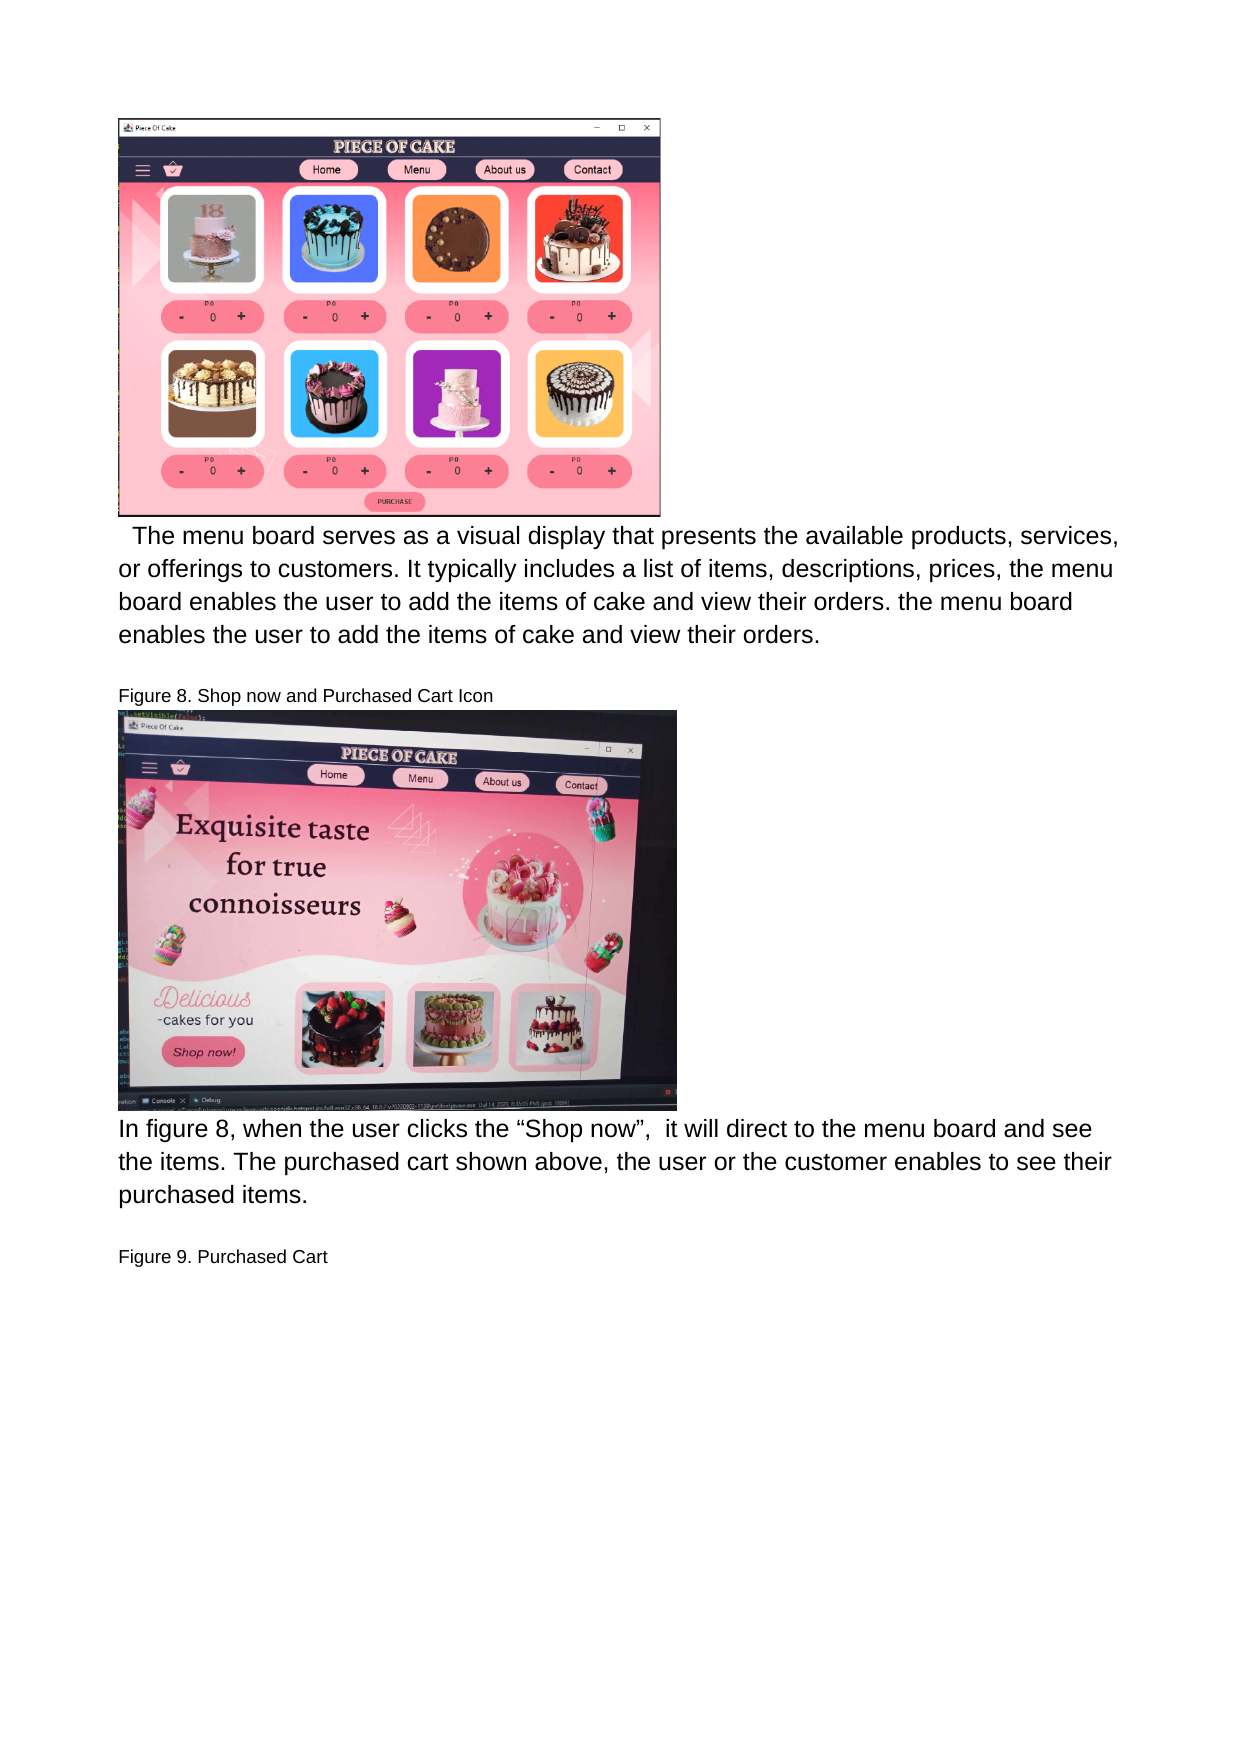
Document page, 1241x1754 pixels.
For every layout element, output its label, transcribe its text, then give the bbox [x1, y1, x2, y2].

text The menu board serves as a visual display that presents the available products, services, or offerings to customers. It typically includes a list of items, descriptions, prices, the menu board enables the user to add the items of cake and view their orders. the menu board enables the user to add the items of cake and view their orders. [118, 521, 1122, 649]
text Figure 8. Shop now and Purchased Cart Icon [118, 685, 1122, 707]
text Figure 9. Purchased Cart [118, 1246, 1122, 1267]
text In figure 8, when the user clicks the “Shop now”, it will direct to the menu board and see the items. The purchased cart shown above, the user or the customer enables to see their purchased items. [118, 1114, 1122, 1209]
